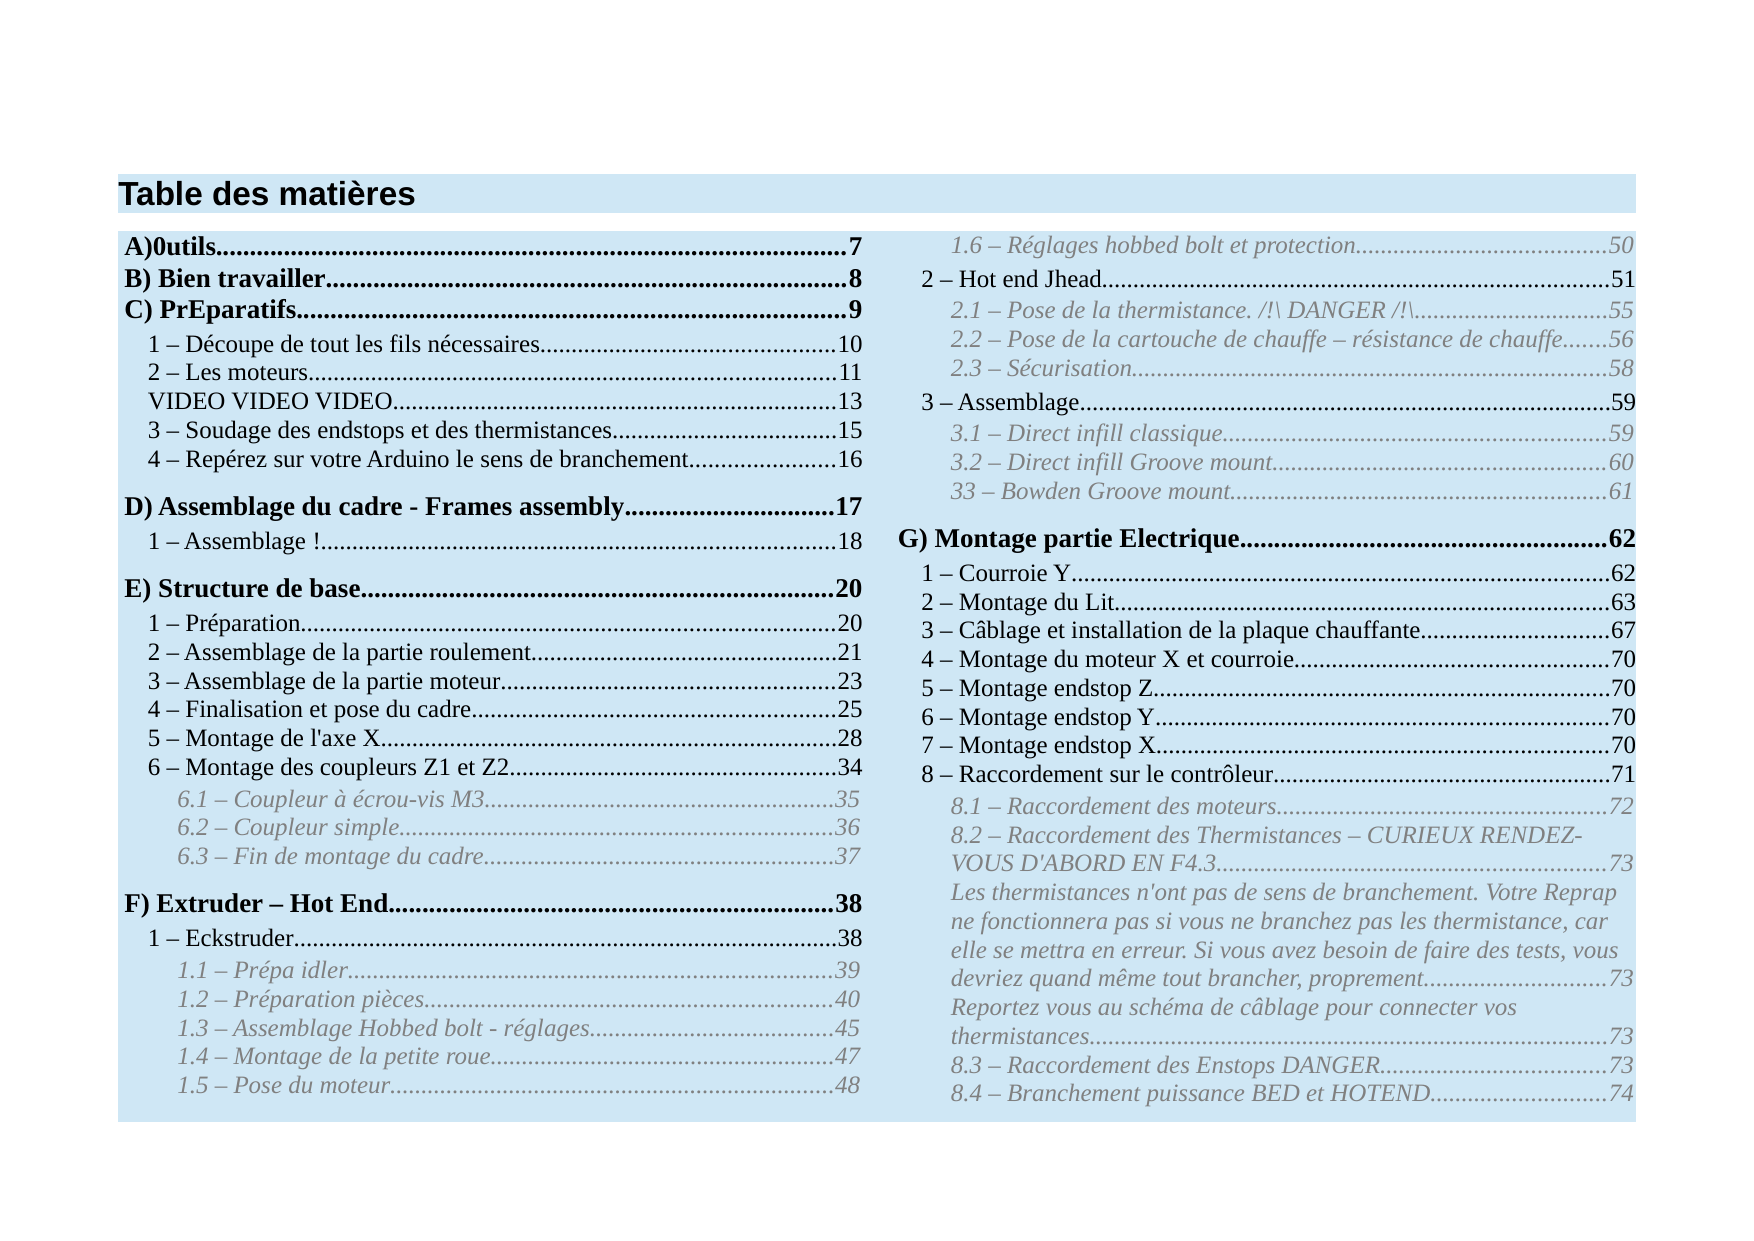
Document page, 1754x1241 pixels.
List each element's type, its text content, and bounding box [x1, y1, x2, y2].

text 1 – Courroie Y 62 [921, 558, 1636, 587]
text 2.2 – Pose de la cartouche de chauffe – résistance de chauffe. 56 [951, 324, 1636, 353]
text 1 – Découpe de tout les fils nécessaires 10 [148, 329, 862, 357]
text 33 – Bowden Groove mount 61 [951, 476, 1636, 504]
text 5 – Montage de l'axe X 28 [148, 723, 862, 752]
text 1.2 – Préparation pièces 40 [177, 984, 862, 1013]
text 3 – Assemblage de la partie moteur 23 [148, 666, 862, 694]
text 6 – Montage endstop Y 70 [921, 702, 1636, 731]
text 4 – Finalisation et pose du cadre 25 [148, 694, 862, 723]
text 8.2 – Raccordement des Thermistances – CURIEUX RENDEZ-VOUS D'ABORD EN F4.3 73 [951, 820, 1636, 877]
text 3.1 – Direct infill classique 59 [951, 418, 1636, 447]
subtitle Table des matières [118, 174, 1636, 213]
text D) Assemblage du cadre - Frames assembly 17 [124, 490, 862, 521]
text 3 – Assemblage 59 [921, 387, 1636, 415]
text 7 – Montage endstop X 70 [921, 731, 1636, 759]
text Reportez vous au schéma de câblage pour connecter vos thermistances. 73 [951, 992, 1636, 1050]
text 6.3 – Fin de montage du cadre 37 [177, 841, 862, 870]
text 1 – Assemblage ! 18 [148, 526, 862, 555]
text 8 – Raccordement sur le contrôleur 71 [921, 759, 1636, 788]
text 1.6 – Réglages hobbed bolt et protection 50 [951, 231, 1636, 259]
text 3 – Soudage des endstops et des thermistances 15 [148, 415, 862, 444]
text 5 – Montage endstop Z 70 [921, 673, 1636, 702]
text 2.3 – Sécurisation 58 [951, 353, 1636, 382]
text 8.1 – Raccordement des moteurs 72 [951, 791, 1636, 820]
text 1 – Préparation 20 [148, 608, 862, 637]
text 1.4 – Montage de la petite roue 47 [177, 1041, 862, 1070]
text G) Montage partie Electrique 62 [898, 522, 1636, 553]
text 4 – Repérez sur votre Arduino le sens de branchement 16 [148, 444, 862, 472]
text 6.1 – Coupleur à écrou-vis M3 35 [177, 784, 862, 812]
text 3.2 – Direct infill Groove mount 60 [951, 447, 1636, 476]
text 8.3 – Raccordement des Enstops DANGER 73 [951, 1050, 1636, 1078]
text 2 – Hot end Jhead 51 [921, 264, 1636, 293]
text 1.3 – Assemblage Hobbed bolt - réglages 45 [177, 1013, 862, 1041]
text B) Bien travailler 8 [124, 262, 862, 293]
text A)0utils 7 [124, 231, 862, 262]
text 4 – Montage du moteur X et courroie 70 [921, 644, 1636, 673]
text C) PrEparatifs 9 [124, 293, 862, 324]
text 2 – Assemblage de la partie roulement 21 [148, 637, 862, 666]
text 1.1 – Prépa idler 39 [177, 955, 862, 984]
text VIDEO VIDEO VIDEO 13 [148, 386, 862, 415]
text 1 – Eckstruder 38 [148, 923, 862, 952]
text E) Structure de base 20 [124, 572, 862, 603]
text 1.5 – Pose du moteur 48 [177, 1070, 862, 1099]
text 3 – Câblage et installation de la plaque chauffante 67 [921, 616, 1636, 644]
text 2 – Les moteurs 11 [148, 357, 862, 386]
text 6 – Montage des coupleurs Z1 et Z2 34 [148, 752, 862, 781]
text 8.4 – Branchement puissance BED et HOTEND 74 [951, 1078, 1636, 1107]
text 2.1 – Pose de la thermistance. /!\ DANGER /!\ 55 [951, 296, 1636, 324]
text 6.2 – Coupleur simple 36 [177, 812, 862, 841]
text 2 – Montage du Lit 63 [921, 587, 1636, 616]
text Les thermistances n'ont pas de sens de branchement. Votre Reprap ne fonctionnera pas si vous ne branchez pas les thermistance, car elle se mettra en erreur. Si vous avez besoin de faire des tests, vous devriez quand même tout brancher, proprement. 73 [951, 877, 1636, 992]
text F) Extruder – Hot End 38 [124, 888, 862, 919]
